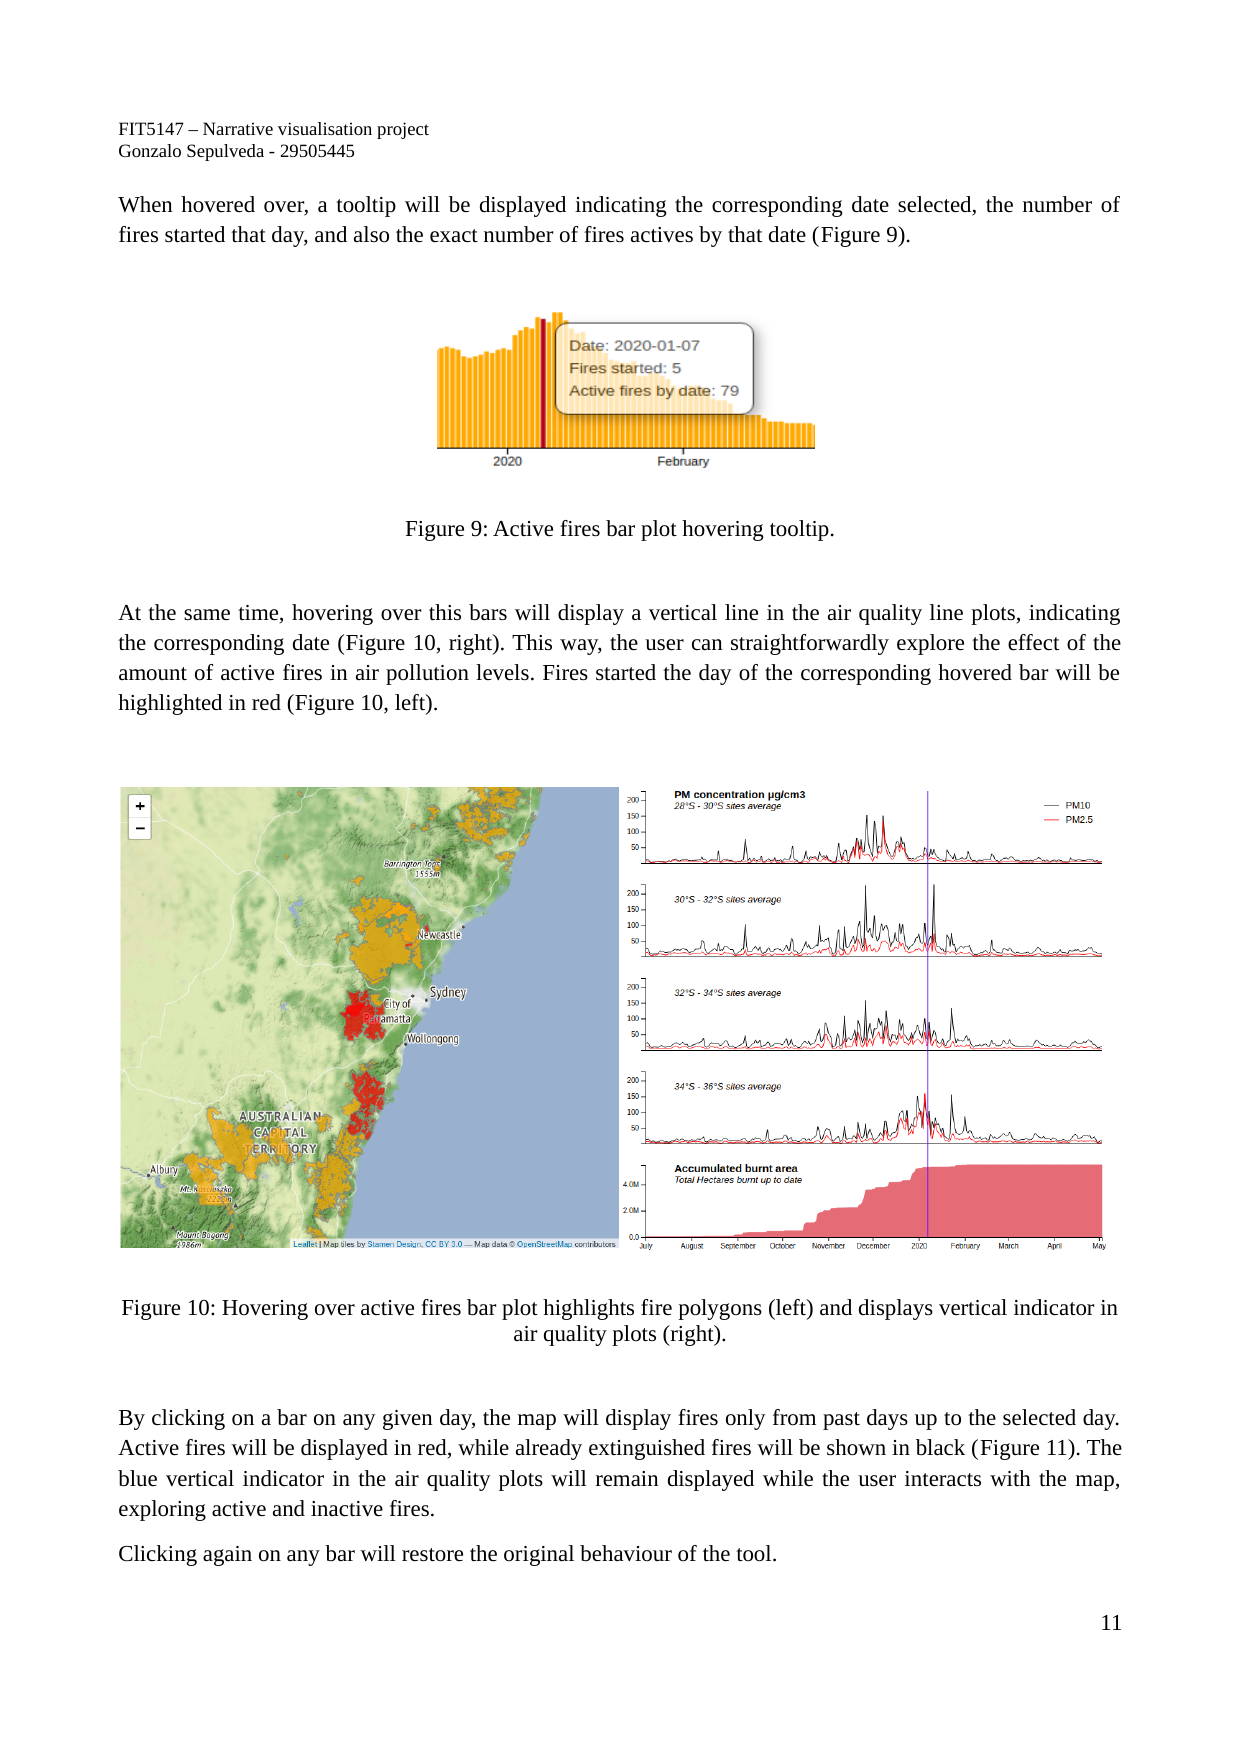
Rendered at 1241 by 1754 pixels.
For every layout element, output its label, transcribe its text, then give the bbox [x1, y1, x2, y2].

picture [437, 291, 815, 477]
table_cell Figure 10: Hovering over active fires bar plot highlights fire polygons (left) and displays vertical indicator in air quality plots (right). [118, 1282, 1122, 1359]
text By clicking on a bar on any given day, the map will display fires only from past days up to the selected day. Active fires will be displayed in red, while already extinguished fires will be shown in black (Figure 11). The blue vertical indicator in the air quality plots will remain displayed while the user interacts with the map, exploring active and inactive fires. [118, 1404, 1122, 1521]
text Clicking again on any bar will restore the original behaviour of the tool. [118, 1539, 1122, 1566]
table_cell Figure 9: Active fires bar plot hovering tooltip. [118, 503, 1122, 554]
table_header [118, 266, 1122, 503]
text When hovered over, a tooltip will be displayed indicating the corresponding date selected, the number of fires started that day, and also the exact number of fires actives by that date (Figure 9). [118, 191, 1122, 247]
picture [118, 785, 1123, 1256]
table_header [118, 1248, 620, 1282]
table_header [620, 1256, 1122, 1282]
text At the same time, hovering over this bars will display a vertical line in the air quality line plots, indicating the corresponding date (Figure 10, right). This way, the user can straightforwardly explore the effect of the amount of active fires in air pollution levels. Fires started the day of the corresponding hovered bar will be highlighted in red (Figure 10, left). [118, 599, 1122, 716]
